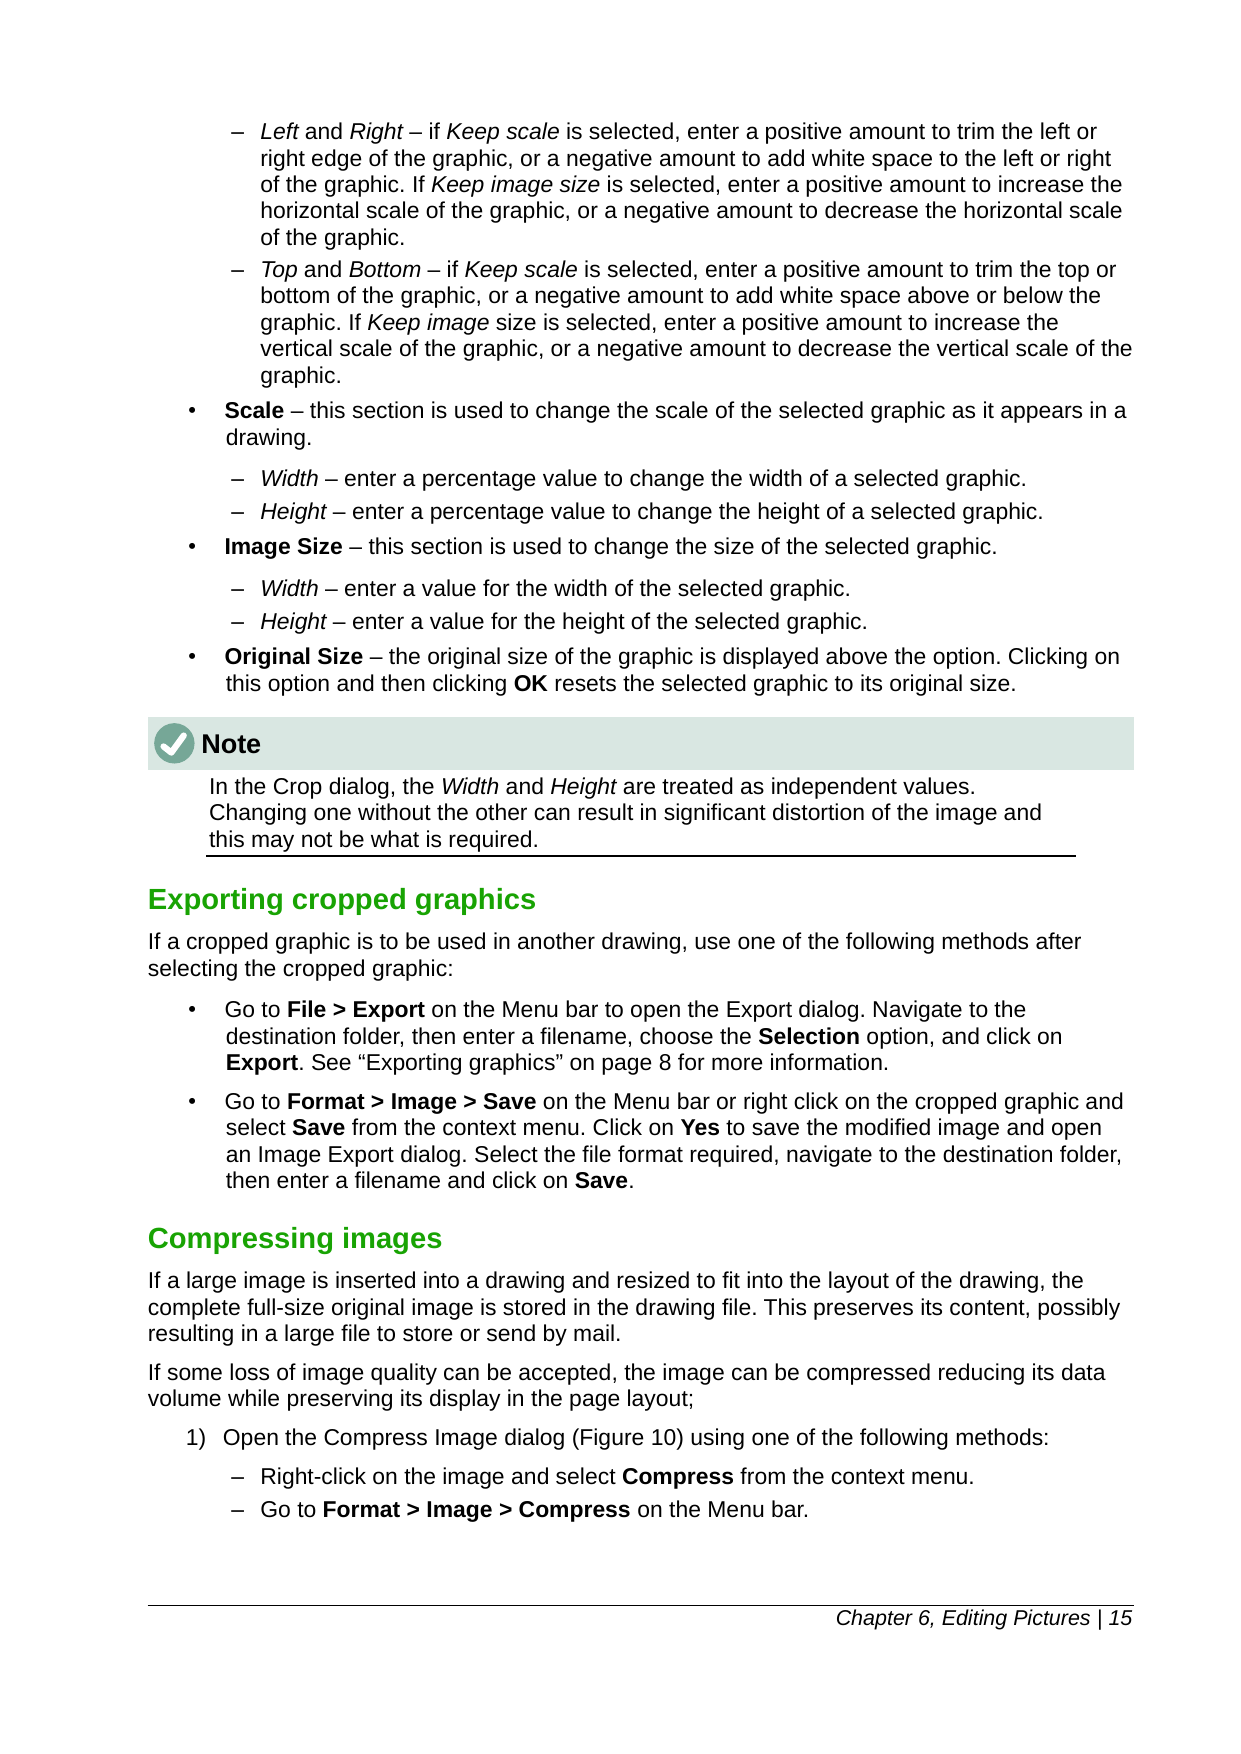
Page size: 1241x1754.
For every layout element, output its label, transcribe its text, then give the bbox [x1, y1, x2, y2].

list Top and Bottom – if Keep scale is selected, enter a positive amount to trim the top or bottom of the graphic, or a negative amount to add white space above or below the graphic. If Keep image size is selected, enter a positive amount to increase the vertical scale of the graphic, or a negative amount to decrease the vertical scale of the graphic. [231, 256, 1134, 388]
list Width – enter a percentage value to change the width of a selected graphic. [231, 465, 1134, 492]
list Go to File > Export on the Menu bar to open the Export dialog. Navigate to the destination folder, then enter a filename, choose the Selection option, and click on Export. See “Exporting graphics” on page 8 for more information. [185, 993, 1134, 1075]
list Go to Format > Image > Compress on the Menu bar. [231, 1496, 1134, 1522]
subtitle Exporting cropped graphics [148, 882, 1134, 916]
list Left and Right – if Keep scale is selected, enter a positive amount to trim the left or right edge of the graphic, or a negative amount to add white space to the left or right of the graphic. If Keep image size is selected, enter a positive amount to increase the horizontal scale of the graphic, or a negative amount to decrease the horizontal scale of the graphic. [231, 118, 1134, 250]
subtitle Note [148, 717, 1134, 770]
list Right-click on the image and select Compress from the context menu. [231, 1463, 1134, 1489]
list Height – enter a percentage value to change the height of a selected graphic. [231, 498, 1134, 524]
list Image Size – this section is used to change the size of the selected graphic. [185, 530, 1134, 563]
text If a large image is inserted into a drawing and resized to fit into the layout of the drawing, the complete full-size original image is stored in the drawing file. This preserves its content, possibly resulting in a large file to store or send by mail. [148, 1267, 1134, 1346]
list Height – enter a value for the height of the selected graphic. [231, 608, 1134, 634]
text In the Crop dialog, the Width and Height are treated as independent values. Changing one without the other can result in significant distortion of the image and this may not be what is required. [206, 770, 1076, 855]
list Original Size – the original size of the graphic is displayed above the option. Clicking on this option and then clicking OK resets the selected graphic to its original size. [185, 640, 1134, 699]
text If some loss of image quality can be accepted, the image can be compressed reducing its data volume while preserving its display in the page layout; [148, 1359, 1134, 1412]
subtitle Compressing images [148, 1221, 1134, 1255]
text If a cropped graphic is to be used in another drawing, use one of the following methods after selecting the cropped graphic: [148, 928, 1134, 981]
list Width – enter a value for the width of the selected graphic. [231, 575, 1134, 601]
list Go to Format > Image > Save on the Menu bar or right click on the cropped graphic and select Save from the context menu. Click on Yes to save the modified image and open an Image Export dialog. Select the file format required, navigate to the destination folder, then enter a filename and click on Save. [185, 1085, 1134, 1196]
list Open the Compress Image dialog (Figure 10) using one of the following methods: [206, 1424, 1134, 1450]
list Scale – this section is used to change the scale of the selected graphic as it appears in a drawing. [185, 394, 1134, 453]
